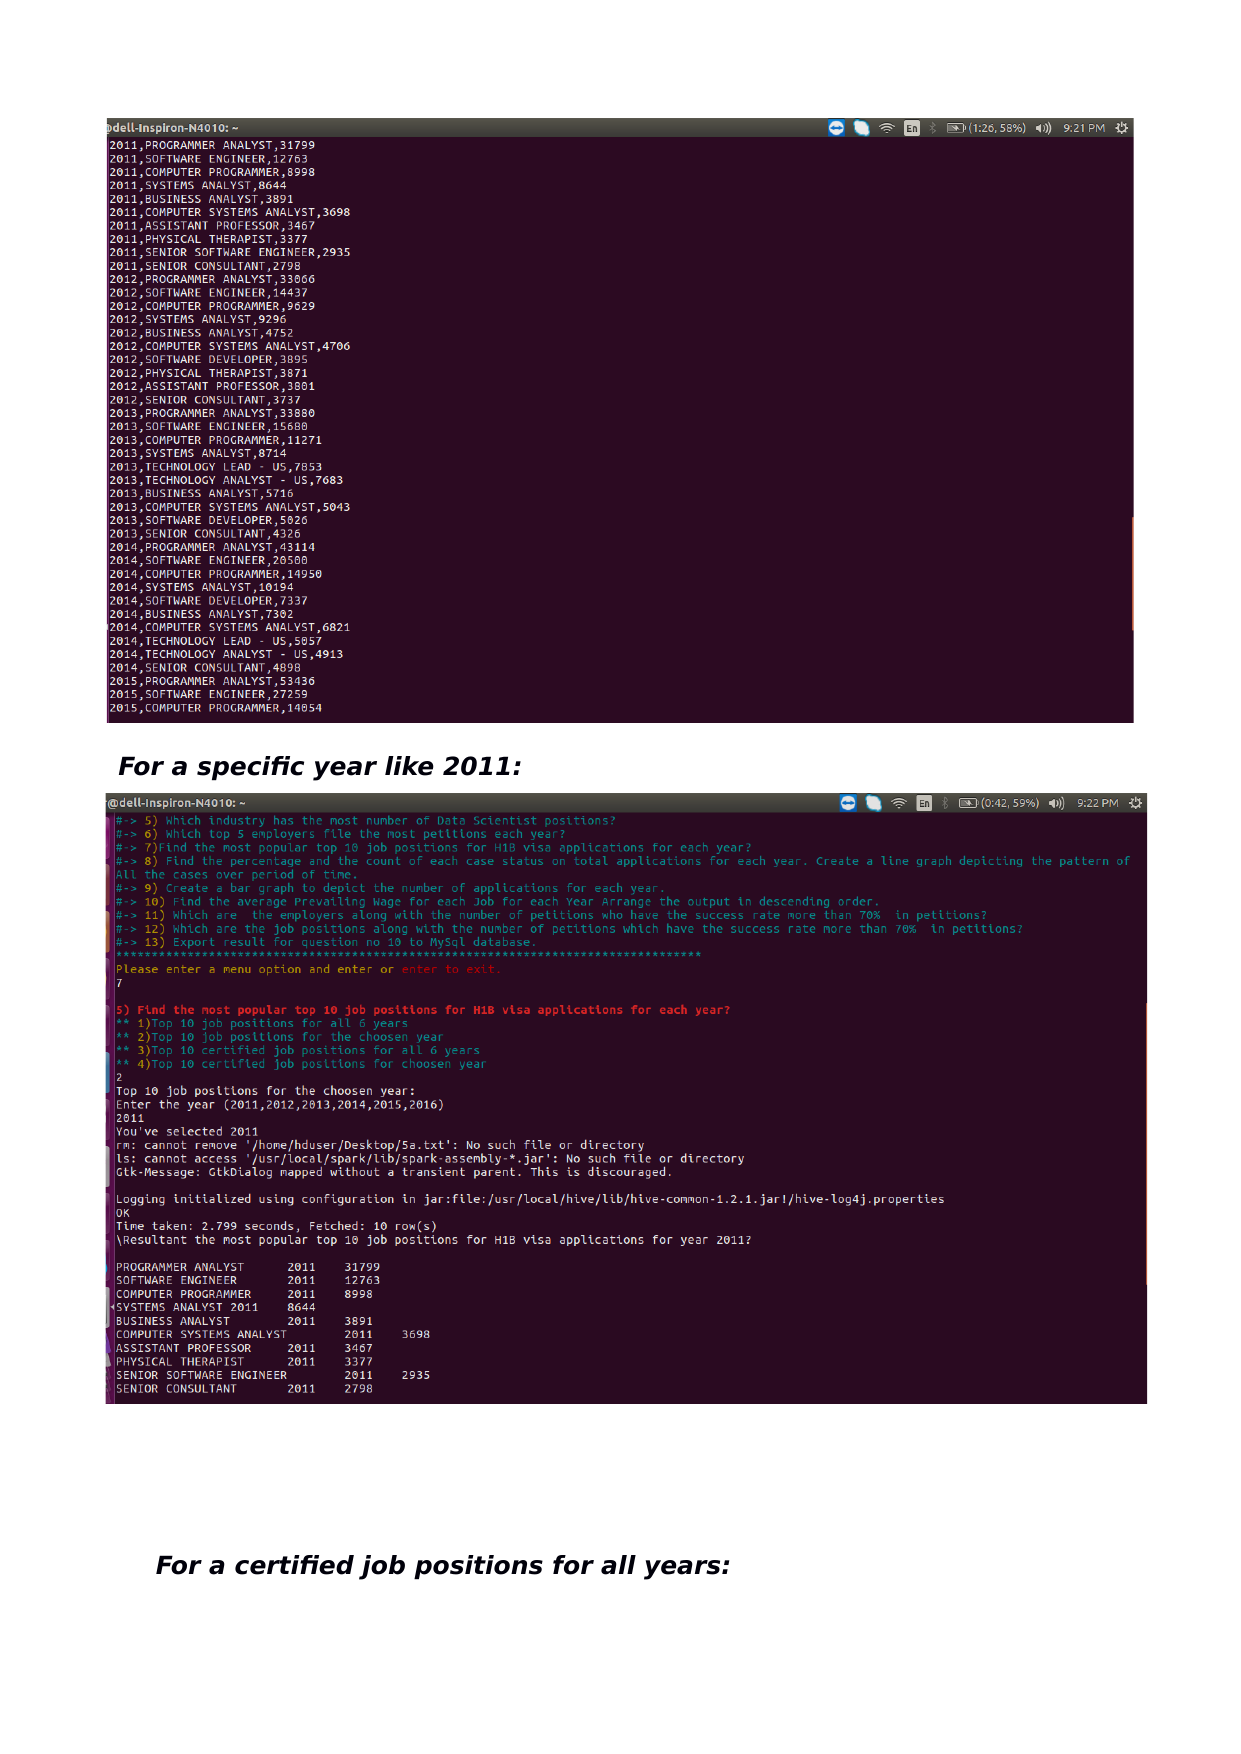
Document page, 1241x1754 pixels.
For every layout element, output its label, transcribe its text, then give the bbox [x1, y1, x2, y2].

text For a specific year like 2011: [118, 752, 1122, 781]
picture [105, 793, 1148, 1404]
text For a certified job positions for all years: [156, 1551, 1122, 1580]
picture [106, 118, 1134, 723]
